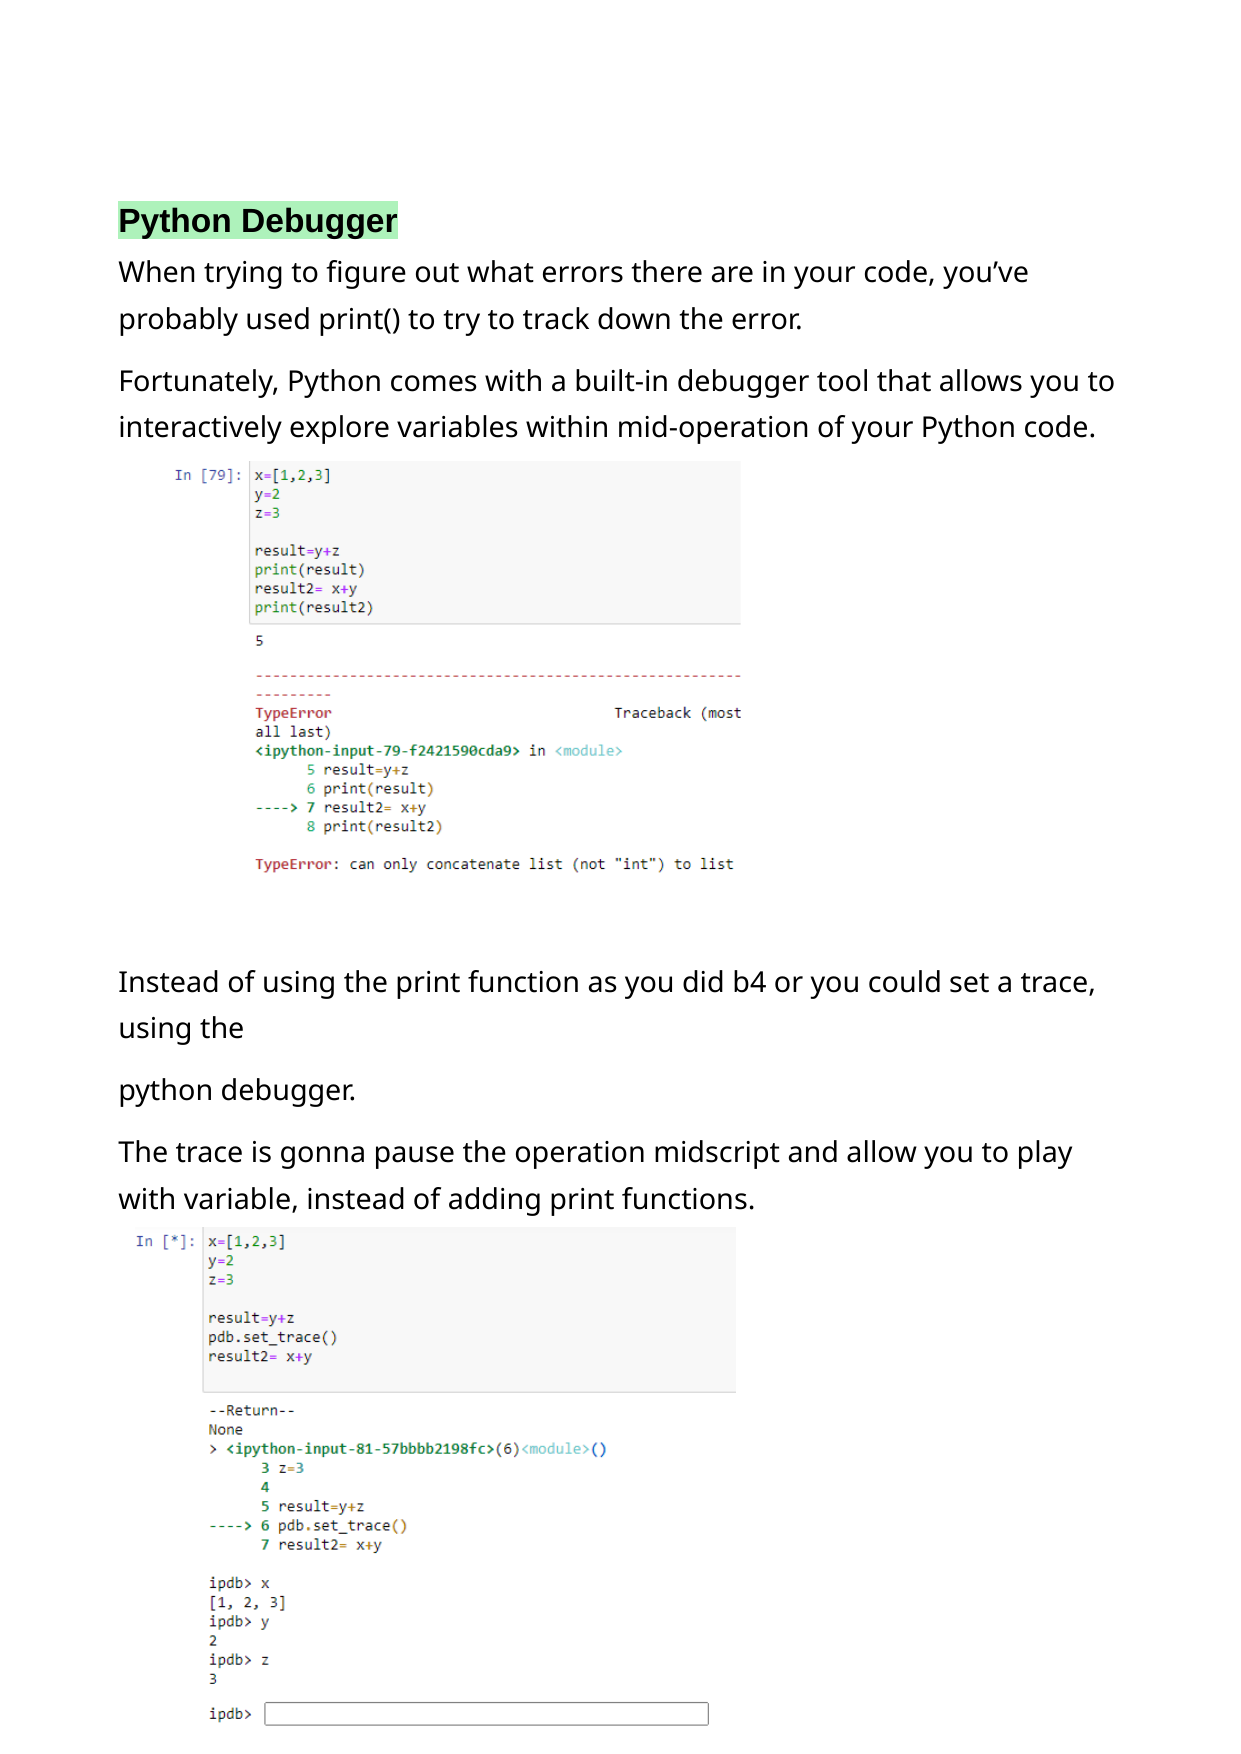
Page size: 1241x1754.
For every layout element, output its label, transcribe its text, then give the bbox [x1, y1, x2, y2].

text Instead of using the print function as you did b4 or you could set a trace, using the [118, 961, 1122, 1047]
text When trying to figure out what errors there are in your code, you’ve probably used print() to try to track down the error. [118, 252, 1122, 338]
subtitle Python Debugger [398, 201, 1122, 239]
text The trace is gonna pause the operation midscript and allow you to play with variable, instead of adding print functions. [118, 1131, 1122, 1217]
picture [168, 461, 741, 888]
text Fortunately, Python comes with a built-in debugger tool that allows you to interactively explore variables within mid-operation of your Python code. [118, 360, 1122, 446]
text python debugger. [118, 1070, 1122, 1109]
picture [135, 1227, 736, 1728]
